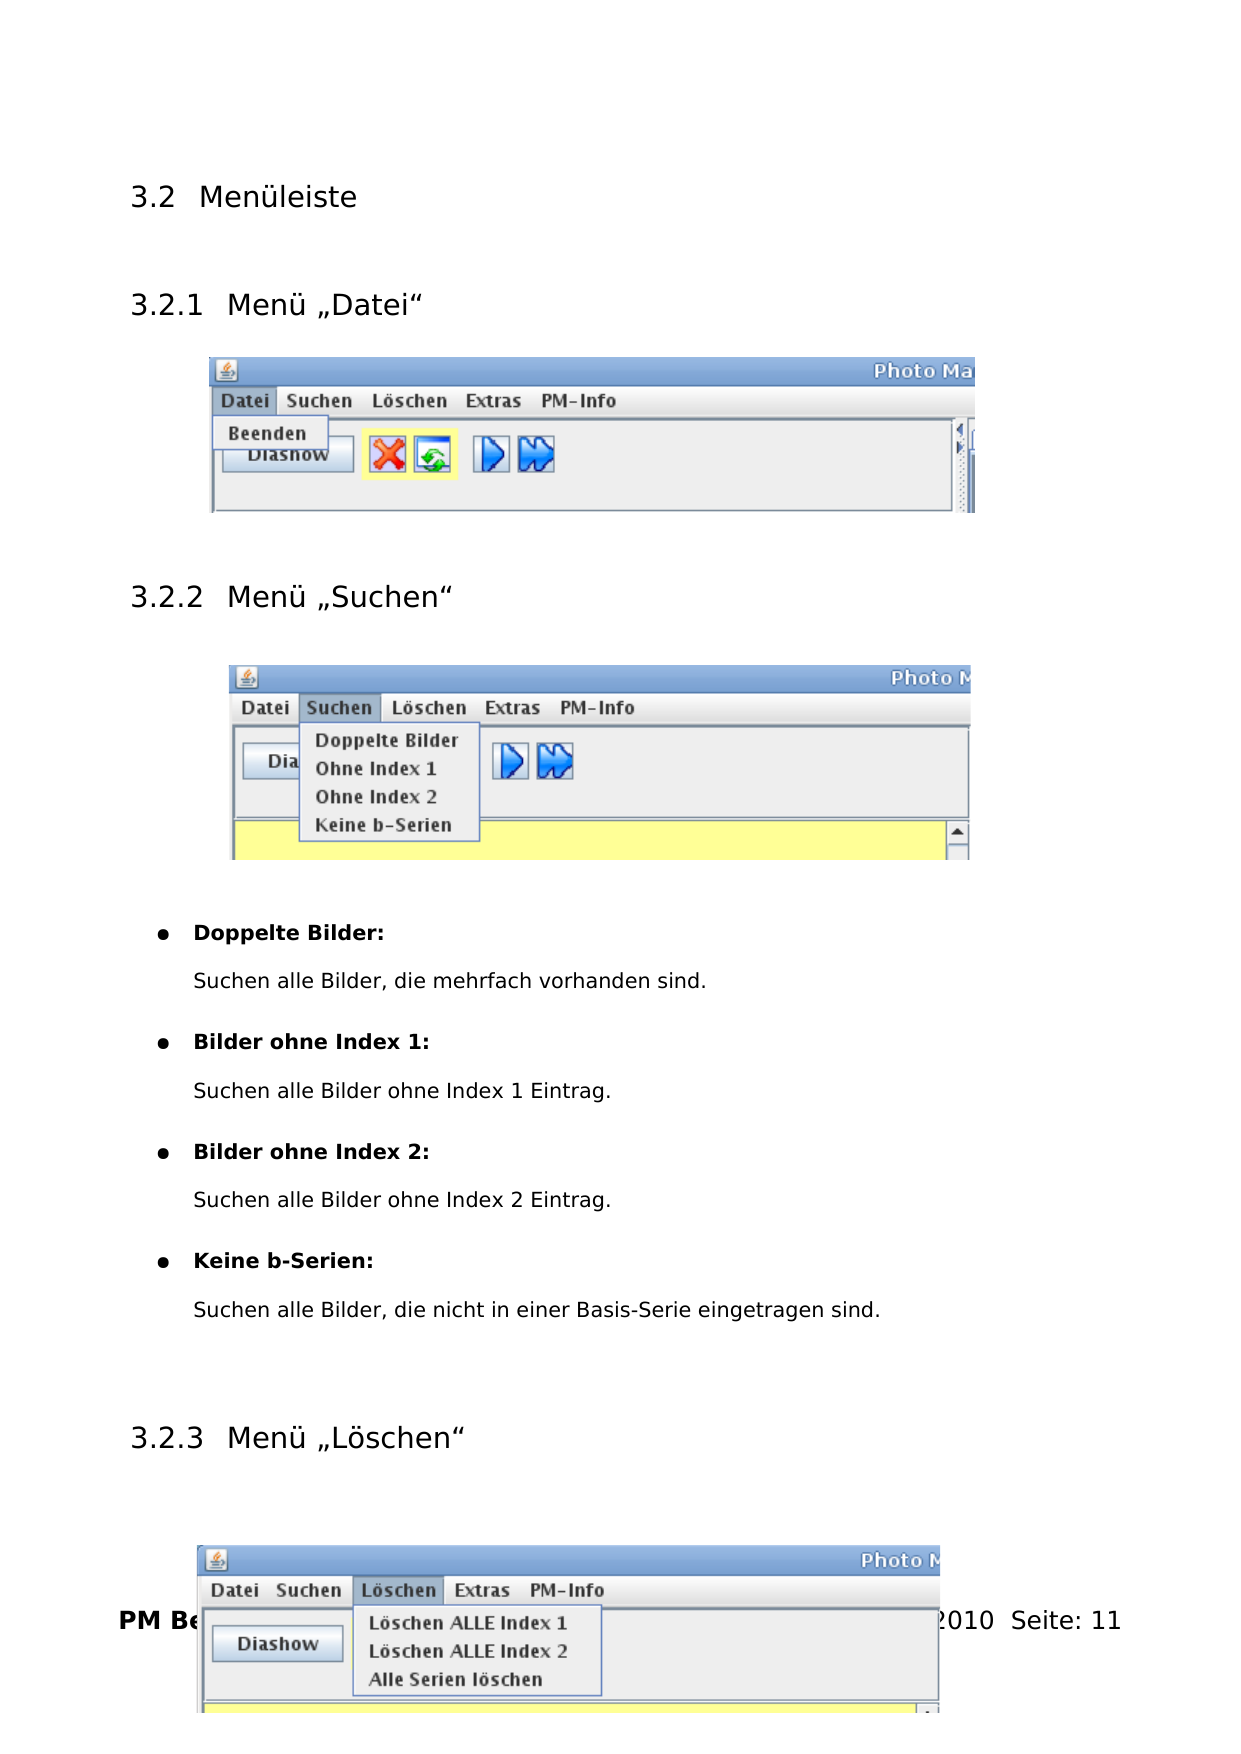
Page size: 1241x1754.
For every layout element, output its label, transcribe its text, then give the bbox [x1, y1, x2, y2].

list Doppelte Bilder: Suchen alle Bilder, die mehrfach vorhanden sind. [156, 921, 1122, 1018]
list Bilder ohne Index 2: Suchen alle Bilder ohne Index 2 Eintrag. [156, 1140, 1122, 1237]
subtitle Menü „Datei“ [130, 288, 1122, 322]
picture [209, 357, 975, 513]
subtitle Menü „Löschen“ [130, 1421, 1122, 1455]
list Keine b-Serien: Suchen alle Bilder, die nicht in einer Basis-Serie eingetragen sind. [156, 1249, 1122, 1347]
picture [196, 1545, 941, 1713]
subtitle Menüleiste [130, 180, 1122, 214]
subtitle Menü „Suchen“ [130, 580, 1122, 614]
picture [228, 665, 971, 860]
list Bilder ohne Index 1: Suchen alle Bilder ohne Index 1 Eintrag. [156, 1030, 1122, 1127]
